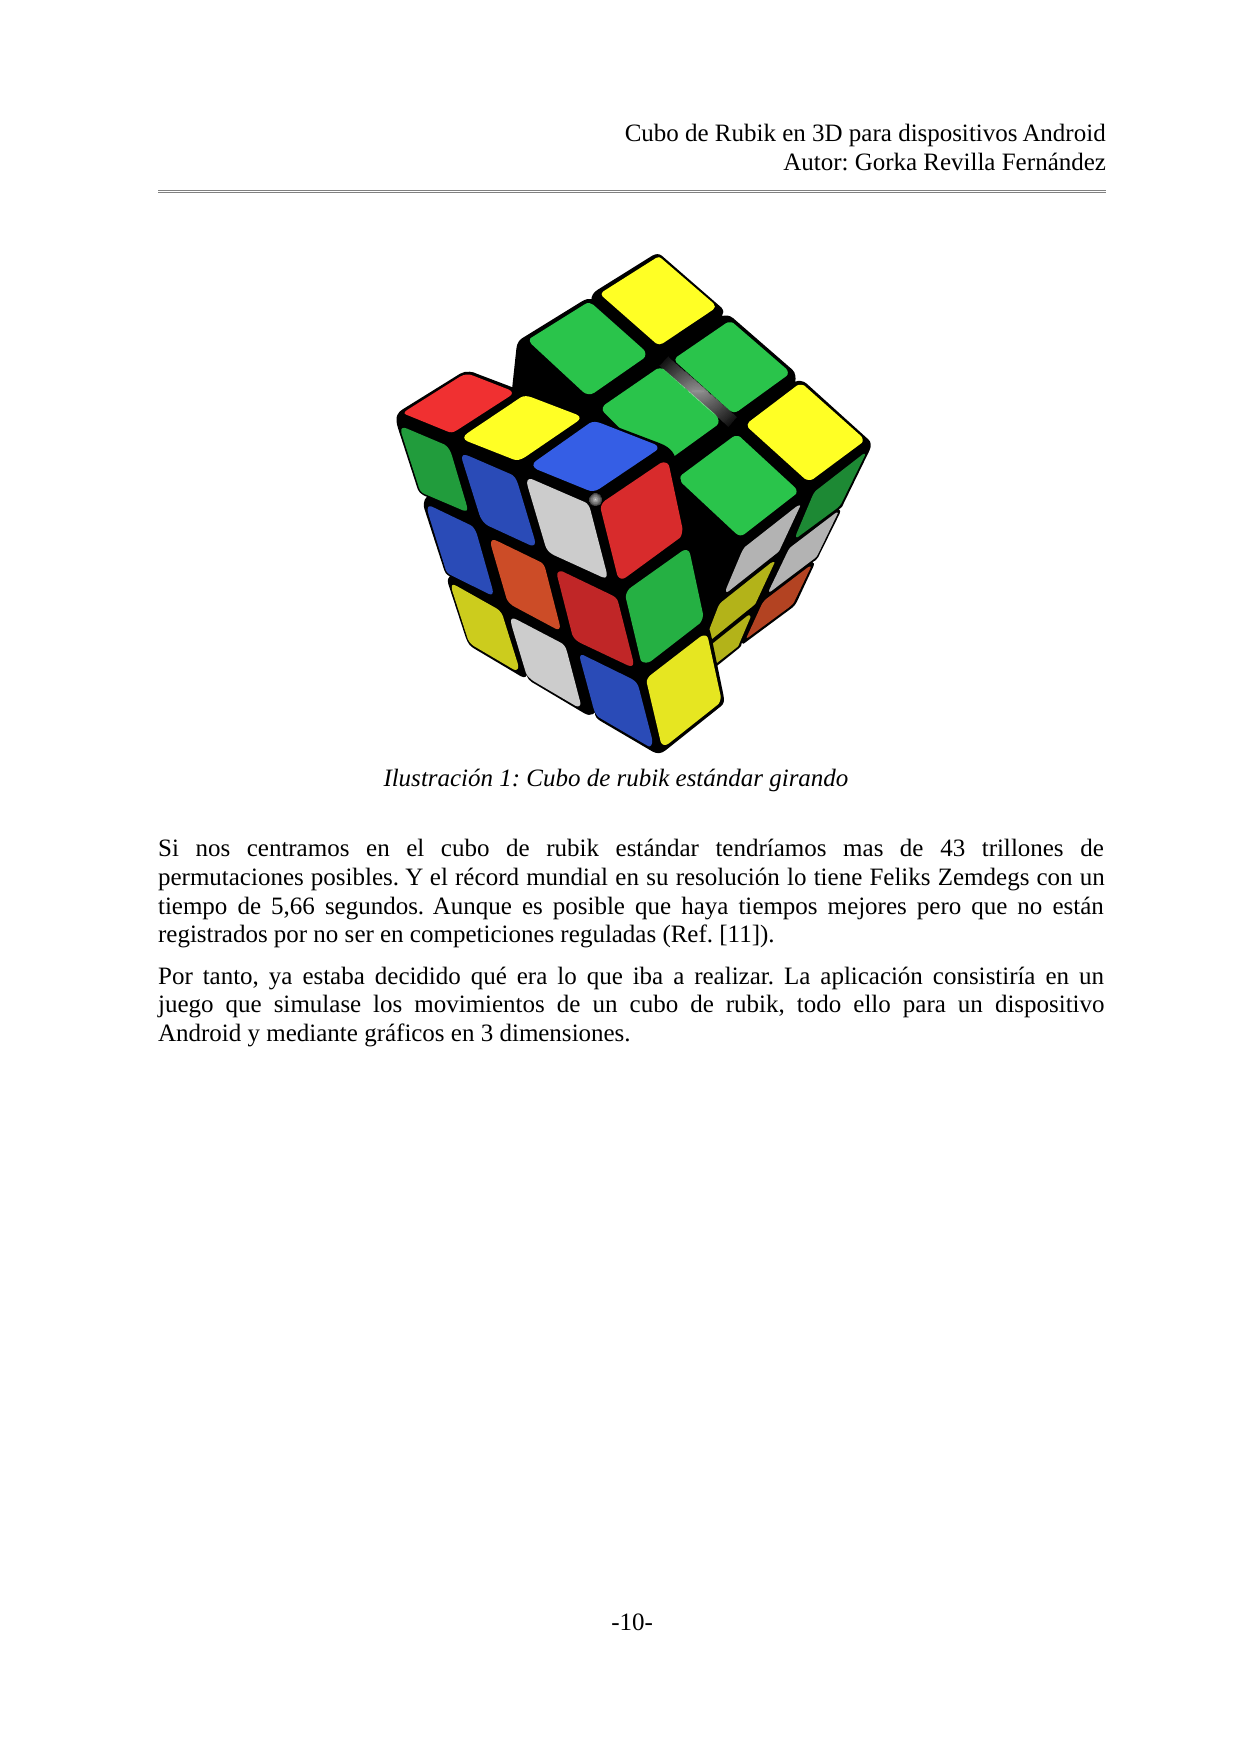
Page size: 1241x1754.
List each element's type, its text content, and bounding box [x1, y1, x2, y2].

text Si nos centramos en el cubo de rubik estándar tendríamos mas de 43 trillones de permutaciones posibles. Y el récord mundial en su resolución lo tiene Feliks Zemdegs con un tiempo de 5,66 segundos. Aunque es posible que haya tiempos mejores pero que no están registrados por no ser en competiciones reguladas (Ref. [11]). [158, 833, 1106, 948]
text Ilustración 1: Cubo de rubik estándar girando [383, 234, 880, 792]
text Por tanto, ya estaba decidido qué era lo que iba a realizar. La aplicación consistiría en un juego que simulase los movimientos de un cubo de rubik, todo ello para un dispositivo Android y mediante gráficos en 3 dimensiones. [158, 961, 1106, 1047]
